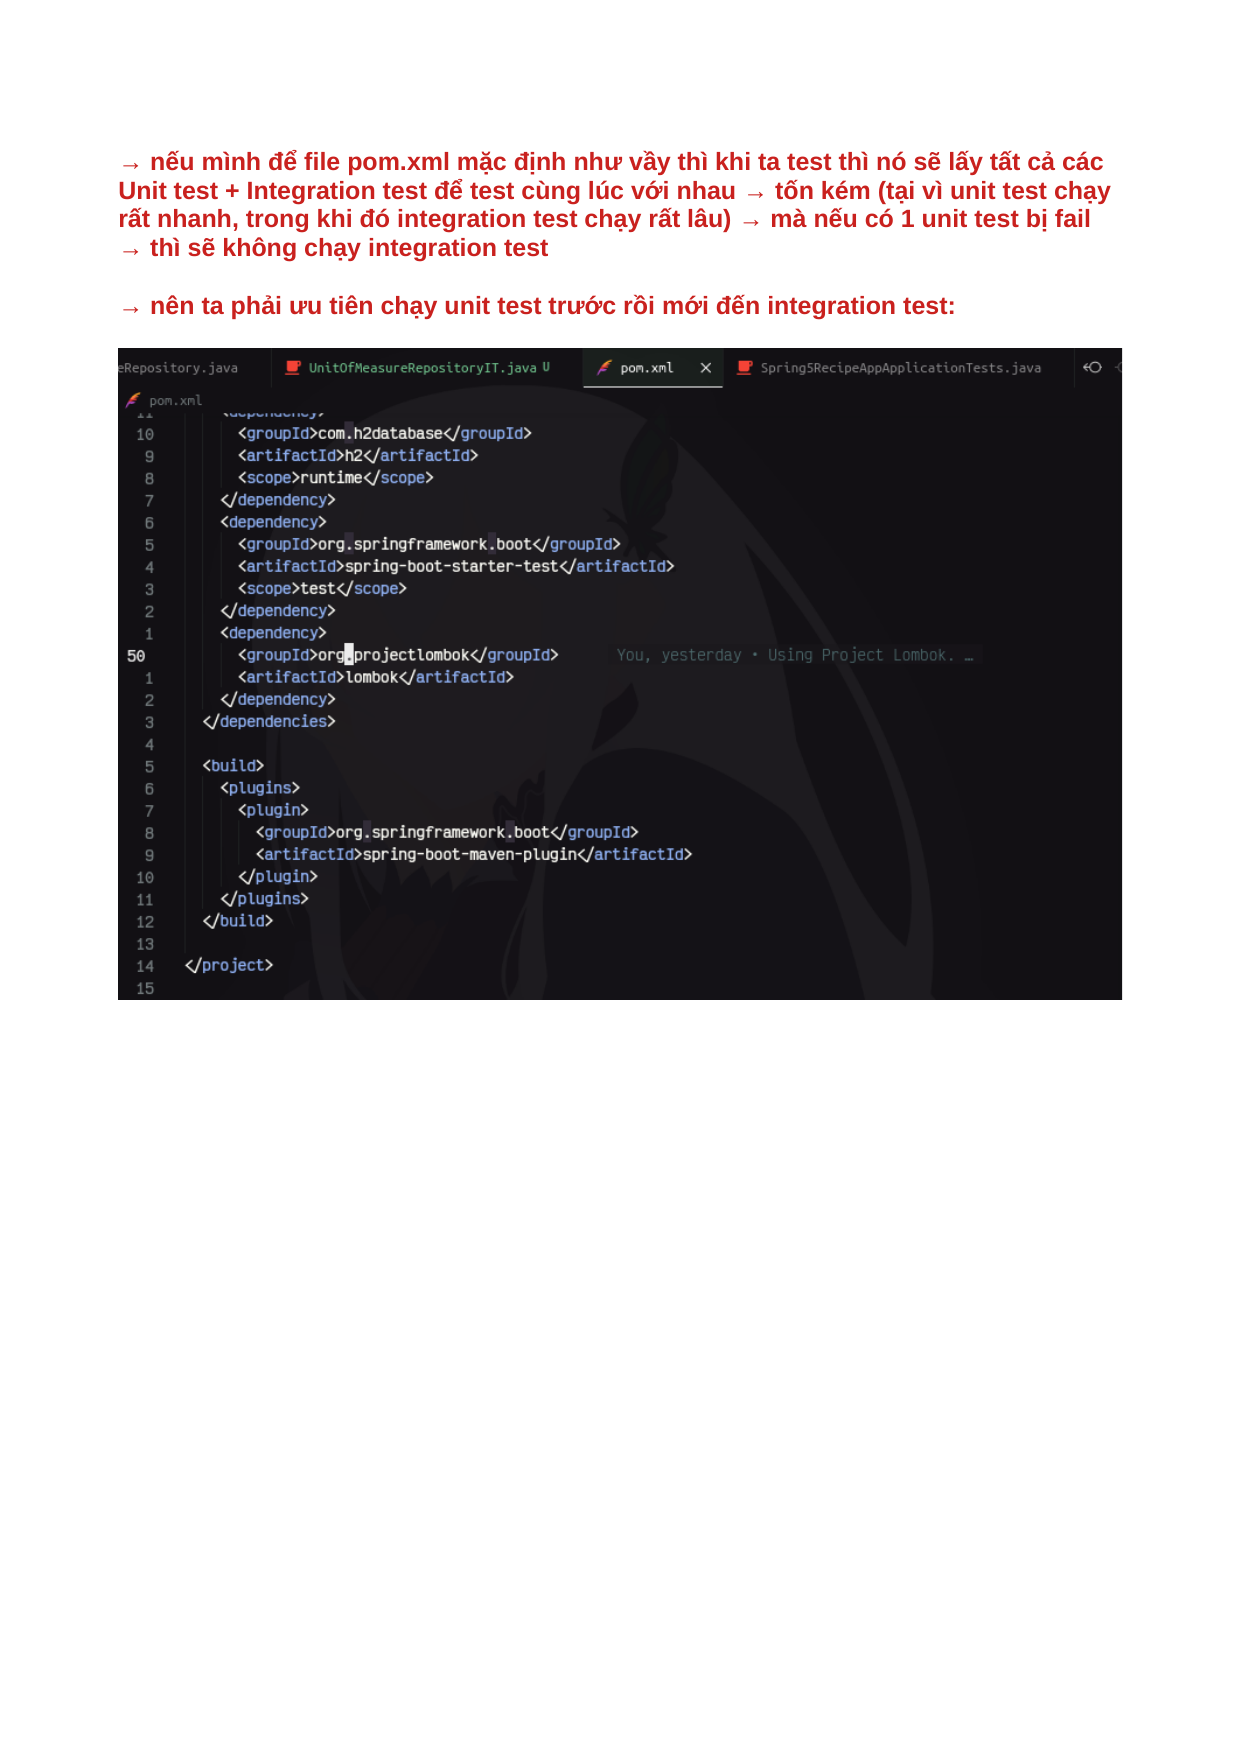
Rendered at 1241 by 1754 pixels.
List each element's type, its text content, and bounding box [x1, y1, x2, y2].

picture [118, 348, 1123, 1000]
text → nên ta phải ưu tiên chạy unit test trước rồi mới đến integration test: [118, 291, 1122, 319]
text → nếu mình để file pom.xml mặc định như vầy thì khi ta test thì nó sẽ lấy tất cả các Unit test + Integration test để test cùng lúc với nhau → tốn kém (tại vì unit test chạy rất nhanh, trong khi đó integration test chạy rất lâu) → mà nếu có 1 unit test bị fail → thì sẽ không chạy integration test [118, 147, 1122, 262]
